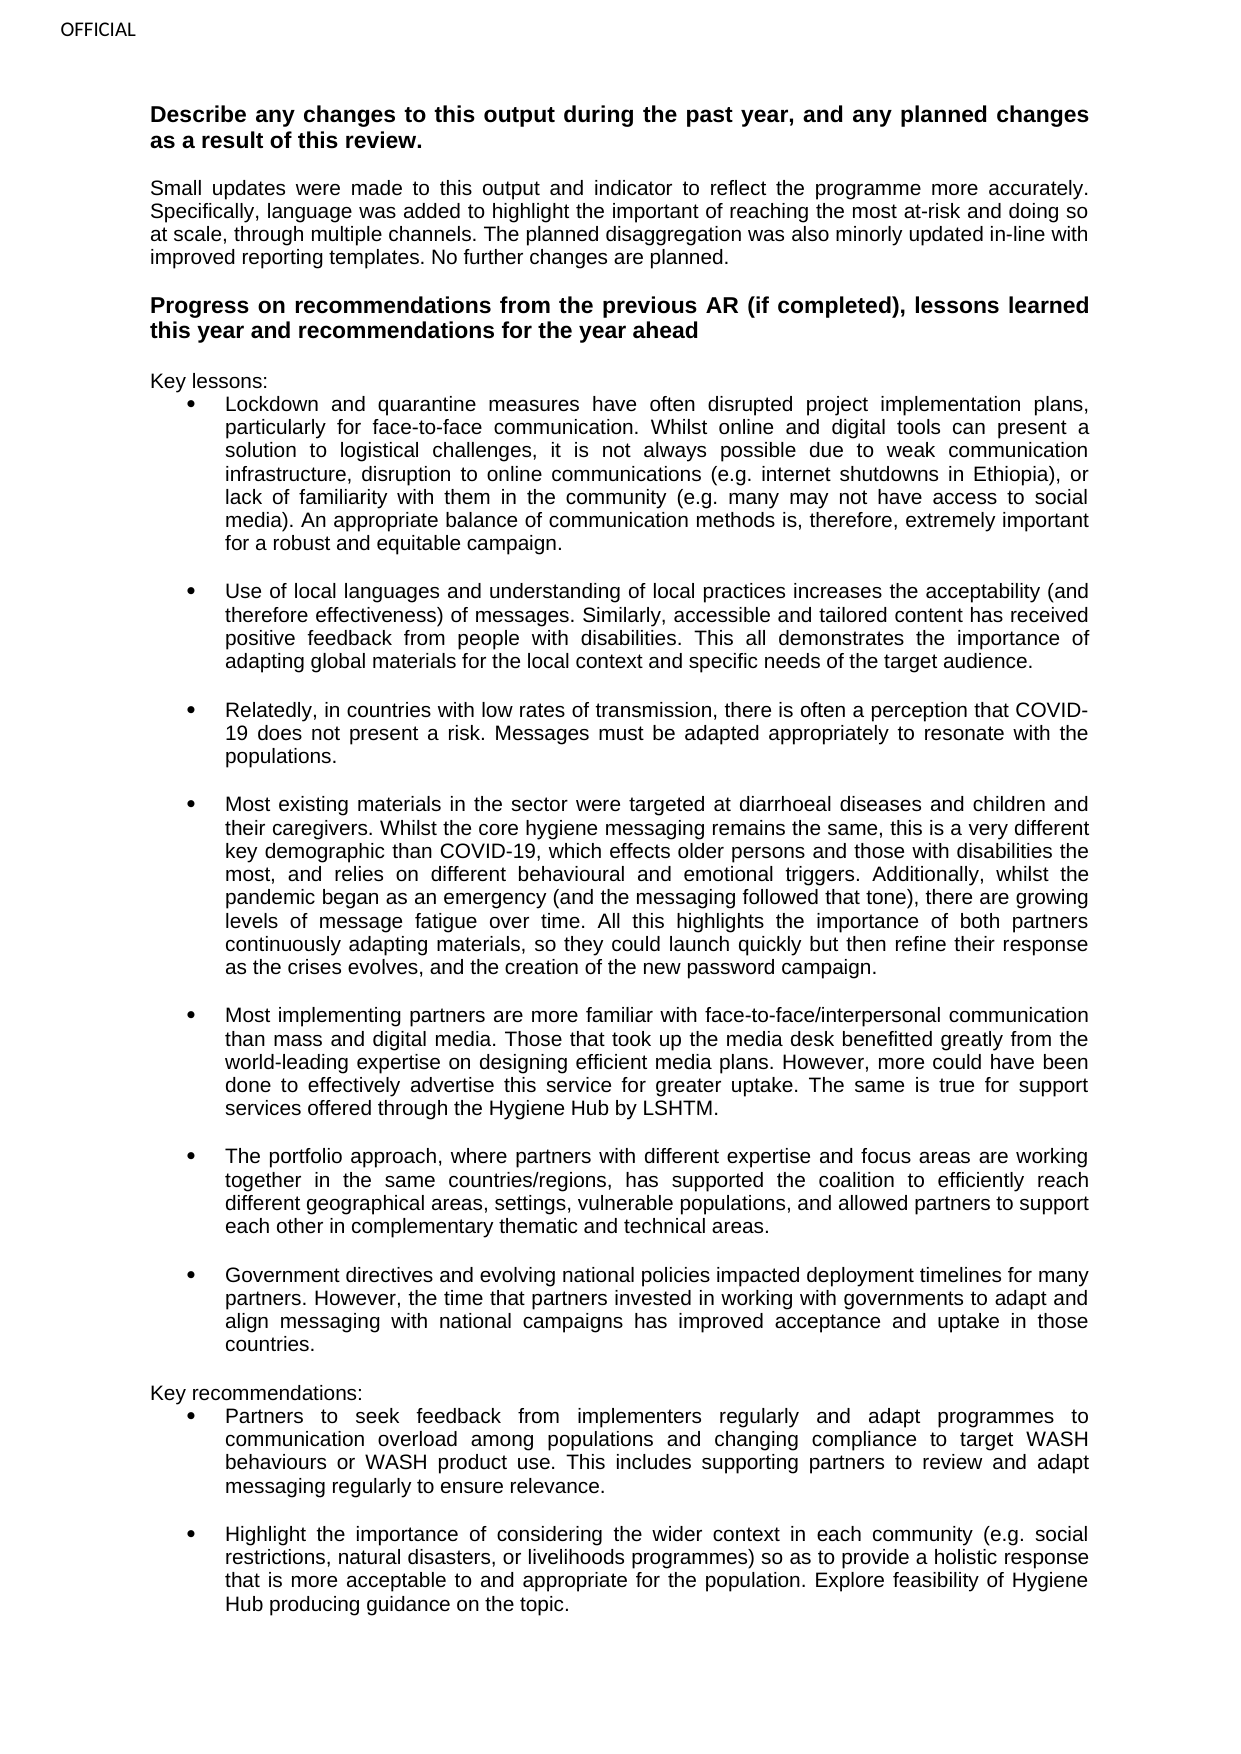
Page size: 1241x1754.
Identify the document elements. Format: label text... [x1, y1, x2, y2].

list Highlight the importance of considering the wider context in each community (e.g. social restrictions, natural disasters, or livelihoods programmes) so as to provide a holistic response that is more acceptable to and appropriate for the population. Explore feasibility of Hygiene Hub producing guidance on the topic. [187, 1522, 1090, 1615]
list The portfolio approach, where partners with different expertise and focus areas are working together in the same countries/regions, has supported the coalition to efficiently reach different geographical areas, settings, vulnerable populations, and allowed partners to support each other in complementary thematic and technical areas. [187, 1145, 1090, 1238]
text Describe any changes to this output during the past year, and any planned changes as a result of this review. [150, 102, 1090, 153]
text Progress on recommendations from the previous AR (if completed), lessons learned this year and recommendations for the year ahead [150, 292, 1090, 343]
list Most existing materials in the sector were targeted at diarrhoeal diseases and children and their caregivers. Whilst the core hygiene messaging remains the same, this is a very different key demographic than COVID-19, which effects older persons and those with disabilities the most, and relies on different behavioural and emotional triggers. Additionally, whilst the pandemic began as an emergency (and the messaging followed that tone), there are growing levels of message fatigue over time. All this highlights the importance of both partners continuously adapting materials, so they could launch quickly but then refine their response as the crises evolves, and the creation of the new password campaign. [187, 793, 1090, 979]
list Partners to seek feedback from implementers regularly and adapt programmes to communication overload among populations and changing compliance to target WASH behaviours or WASH product use. This includes supporting partners to review and adapt messaging regularly to ensure relevance. [187, 1404, 1090, 1497]
text Key lessons: [150, 369, 1090, 392]
text Small updates were made to this output and indicator to reflect the programme more accurately. Specifically, language was added to highlight the important of reaching the most at-risk and doing so at scale, through multiple channels. The planned disaggregation was also minorly updated in-line with improved reporting templates. No further changes are planned. [150, 176, 1090, 269]
list Use of local languages and understanding of local practices increases the acceptability (and therefore effectiveness) of messages. Similarly, accessible and tailored content has received positive feedback from people with disabilities. This all demonstrates the importance of adapting global materials for the local context and specific needs of the target audience. [187, 580, 1090, 673]
list Most implementing partners are more familiar with face-to-face/interpersonal communication than mass and digital media. Those that took up the media desk benefitted greatly from the world-leading expertise on designing efficient media plans. However, more could have been done to effectively advertise this service for greater uptake. The same is true for support services offered through the Hygiene Hub by LSHTM. [187, 1004, 1090, 1120]
list Government directives and evolving national policies impacted deployment timelines for many partners. However, the time that partners invested in working with governments to adapt and align messaging with national campaigns has improved acceptance and uptake in those countries. [187, 1263, 1090, 1356]
list Lockdown and quarantine measures have often disrupted project implementation plans, particularly for face-to-face communication. Whilst online and digital tools can present a solution to logistical challenges, it is not always possible due to weak communication infrastructure, disruption to online communications (e.g. internet shutdowns in Ethiopia), or lack of familiarity with them in the community (e.g. many may not have access to social media). An appropriate balance of communication methods is, therefore, extremely important for a robust and equitable campaign. [187, 392, 1090, 555]
text Key recommendations: [150, 1381, 1090, 1404]
list Relatedly, in countries with low rates of transmission, there is often a perception that COVID-19 does not present a risk. Messages must be adapted appropriately to resonate with the populations. [187, 698, 1090, 768]
